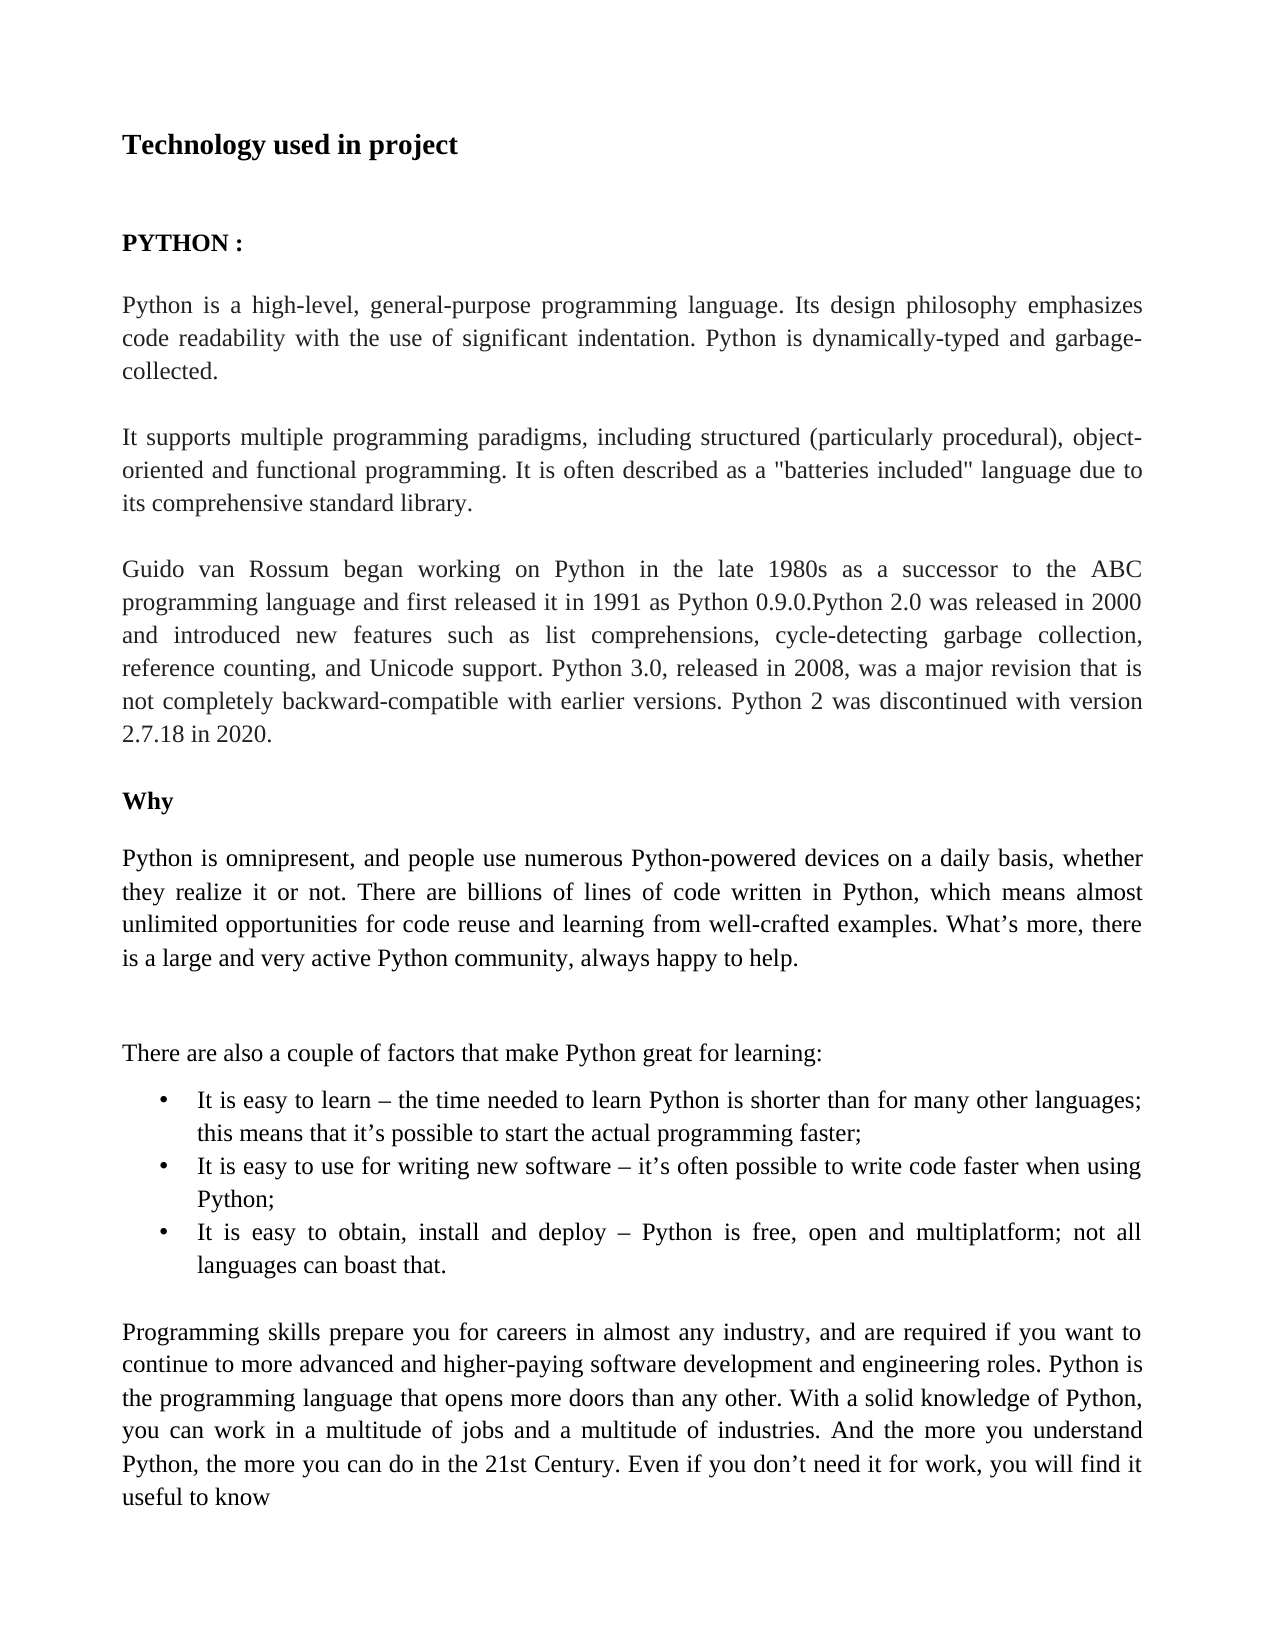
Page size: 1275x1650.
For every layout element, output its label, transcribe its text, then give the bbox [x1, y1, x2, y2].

list It is easy to obtain, install and deploy – Python is free, open and multiplatform; not all languages can boast that. [159, 1217, 1144, 1279]
text Programming skills prepare you for careers in almost any industry, and are required if you want to continue to more advanced and higher-paying software development and engineering roles. Python is the programming language that opens more doors than any other. With a solid knowledge of Python, you can work in a multitude of jobs and a multitude of industries. And the more you understand Python, the more you can do in the 21st Century. Even if you don’t need it for work, you will find it useful to know [122, 1317, 1144, 1510]
text PYTHON : [122, 228, 1144, 257]
text There are also a couple of factors that make Python great for learning: [122, 1038, 1144, 1067]
text Guido van Rossum began working on Python in the late 1980s as a successor to the ABC programming language and first released it in 1991 as Python 0.9.0.Python 2.0 was released in 2000 and introduced new features such as list comprehensions, cycle-detecting garbage collection, reference counting, and Unicode support. Python 3.0, released in 2008, was a major revision that is not completely backward-compatible with earlier versions. Python 2 was discontinued with version 2.7.18 in 2020. [122, 554, 1144, 748]
list It is easy to learn – the time needed to learn Python is shorter than for many other languages; this means that it’s possible to start the actual programming faster; [159, 1085, 1144, 1147]
text Technology used in project [122, 127, 1144, 161]
subtitle Why [122, 786, 1144, 815]
text Python is a high-level, general-purpose programming language. Its design philosophy emphasizes code readability with the use of significant indentation. Python is dynamically-typed and garbage-collected. [122, 290, 1144, 385]
list It is easy to use for writing new software – it’s often possible to write code faster when using Python; [159, 1151, 1144, 1213]
text It supports multiple programming paradigms, including structured (particularly procedural), object-oriented and functional programming. It is often described as a "batteries included" language due to its comprehensive standard library. [122, 422, 1144, 517]
text Python is omnipresent, and people use numerous Python-powered devices on a daily basis, whether they realize it or not. There are billions of lines of code written in Python, which means almost unlimited opportunities for code reuse and learning from well-crafted examples. What’s more, there is a large and very active Python community, always happy to help. [122, 843, 1144, 971]
